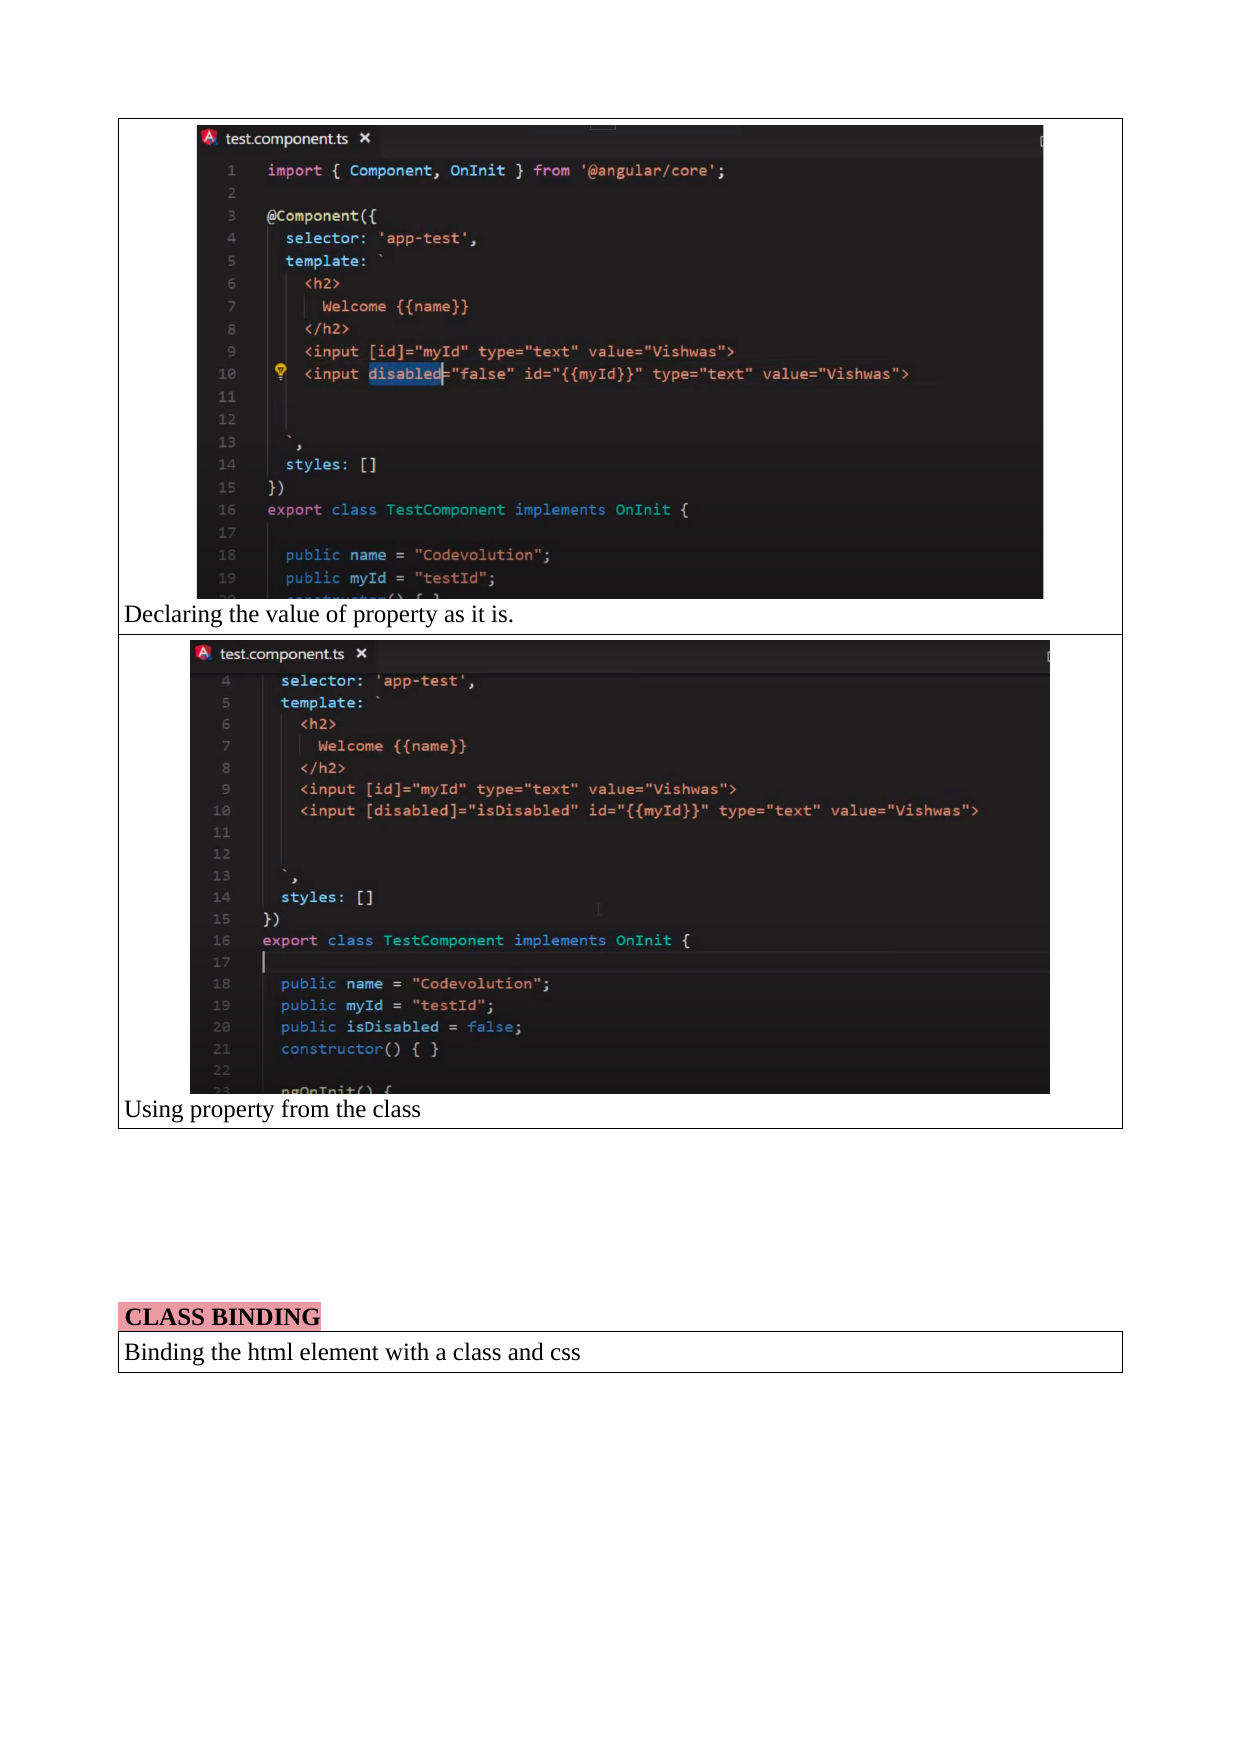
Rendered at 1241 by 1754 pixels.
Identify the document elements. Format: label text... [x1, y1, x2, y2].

table_header Binding the html element with a class and css [119, 1332, 1122, 1372]
picture [190, 640, 1050, 1094]
table_header Declaring the value of property as it is. [119, 119, 1122, 633]
picture [196, 125, 1044, 599]
table_cell Using property from the class [119, 635, 1122, 1128]
text CLASS BINDING [118, 1302, 1122, 1331]
